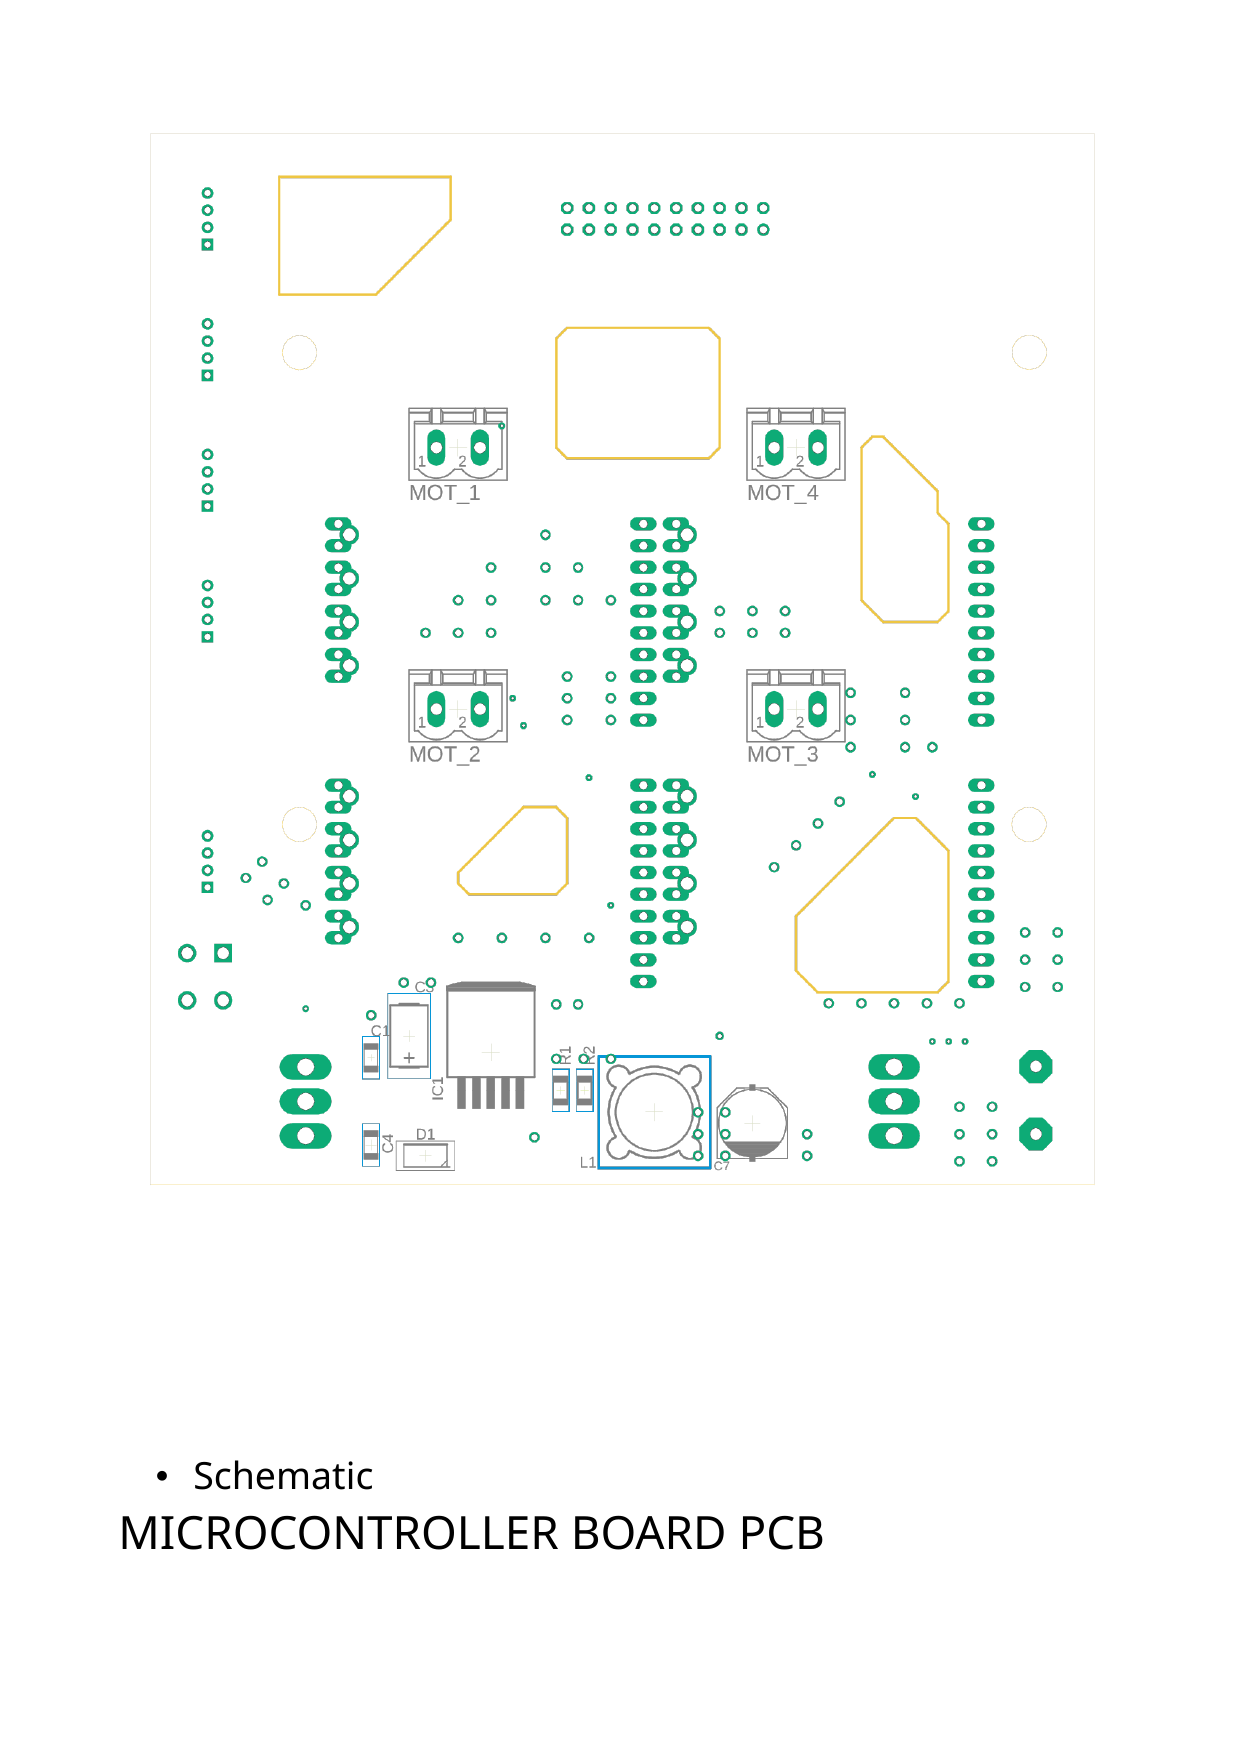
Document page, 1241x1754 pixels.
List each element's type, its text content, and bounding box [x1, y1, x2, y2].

text MICROCONTROLLER BOARD PCB [118, 1500, 1122, 1563]
picture [118, 90, 1123, 1200]
list Schematic [156, 1449, 1122, 1500]
